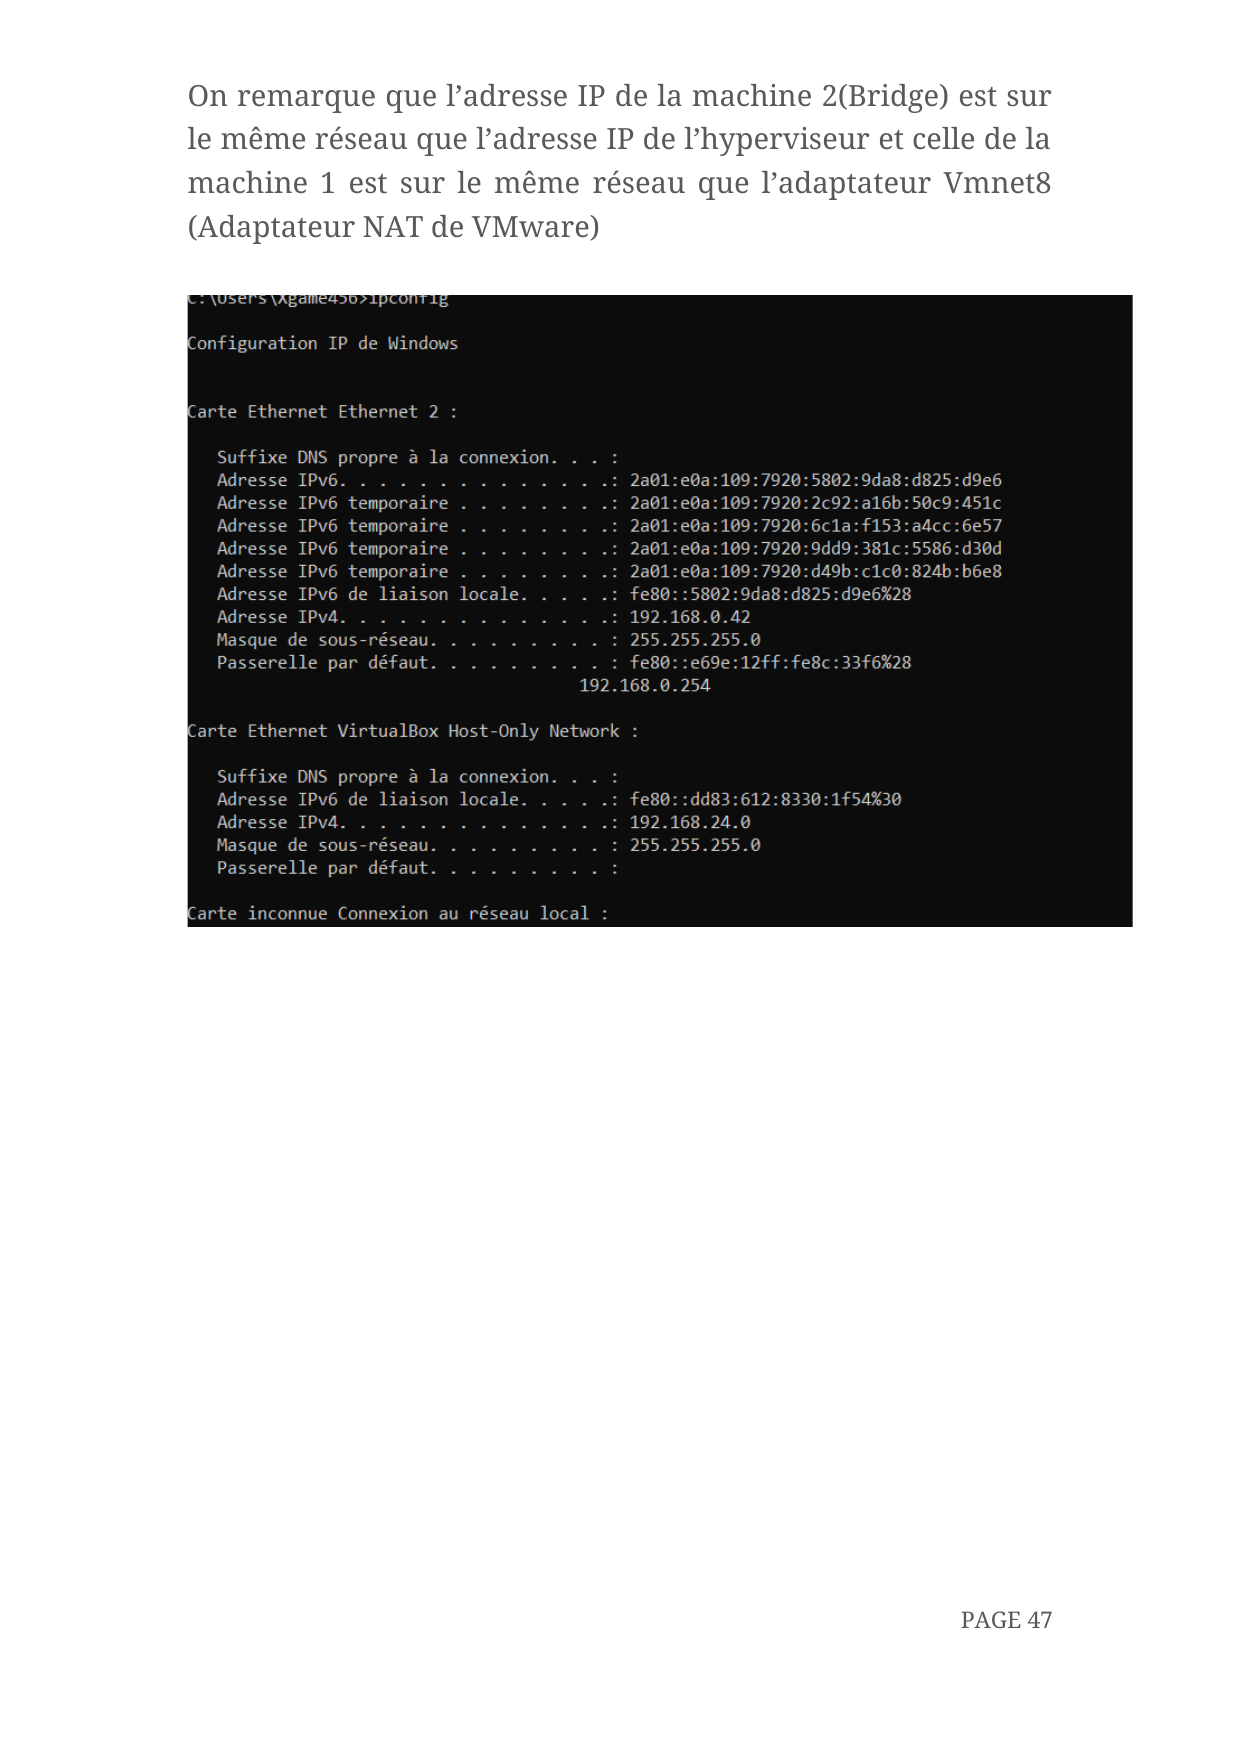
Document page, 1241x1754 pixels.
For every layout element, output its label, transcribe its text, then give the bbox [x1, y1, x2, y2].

text On remarque que l’adresse IP de la machine 2(Bridge) est sur le même réseau que l’adresse IP de l’hyperviseur et celle de la machine 1 est sur le même réseau que l’adaptateur Vmnet8 (Adaptateur NAT de VMware) [187, 75, 1053, 246]
